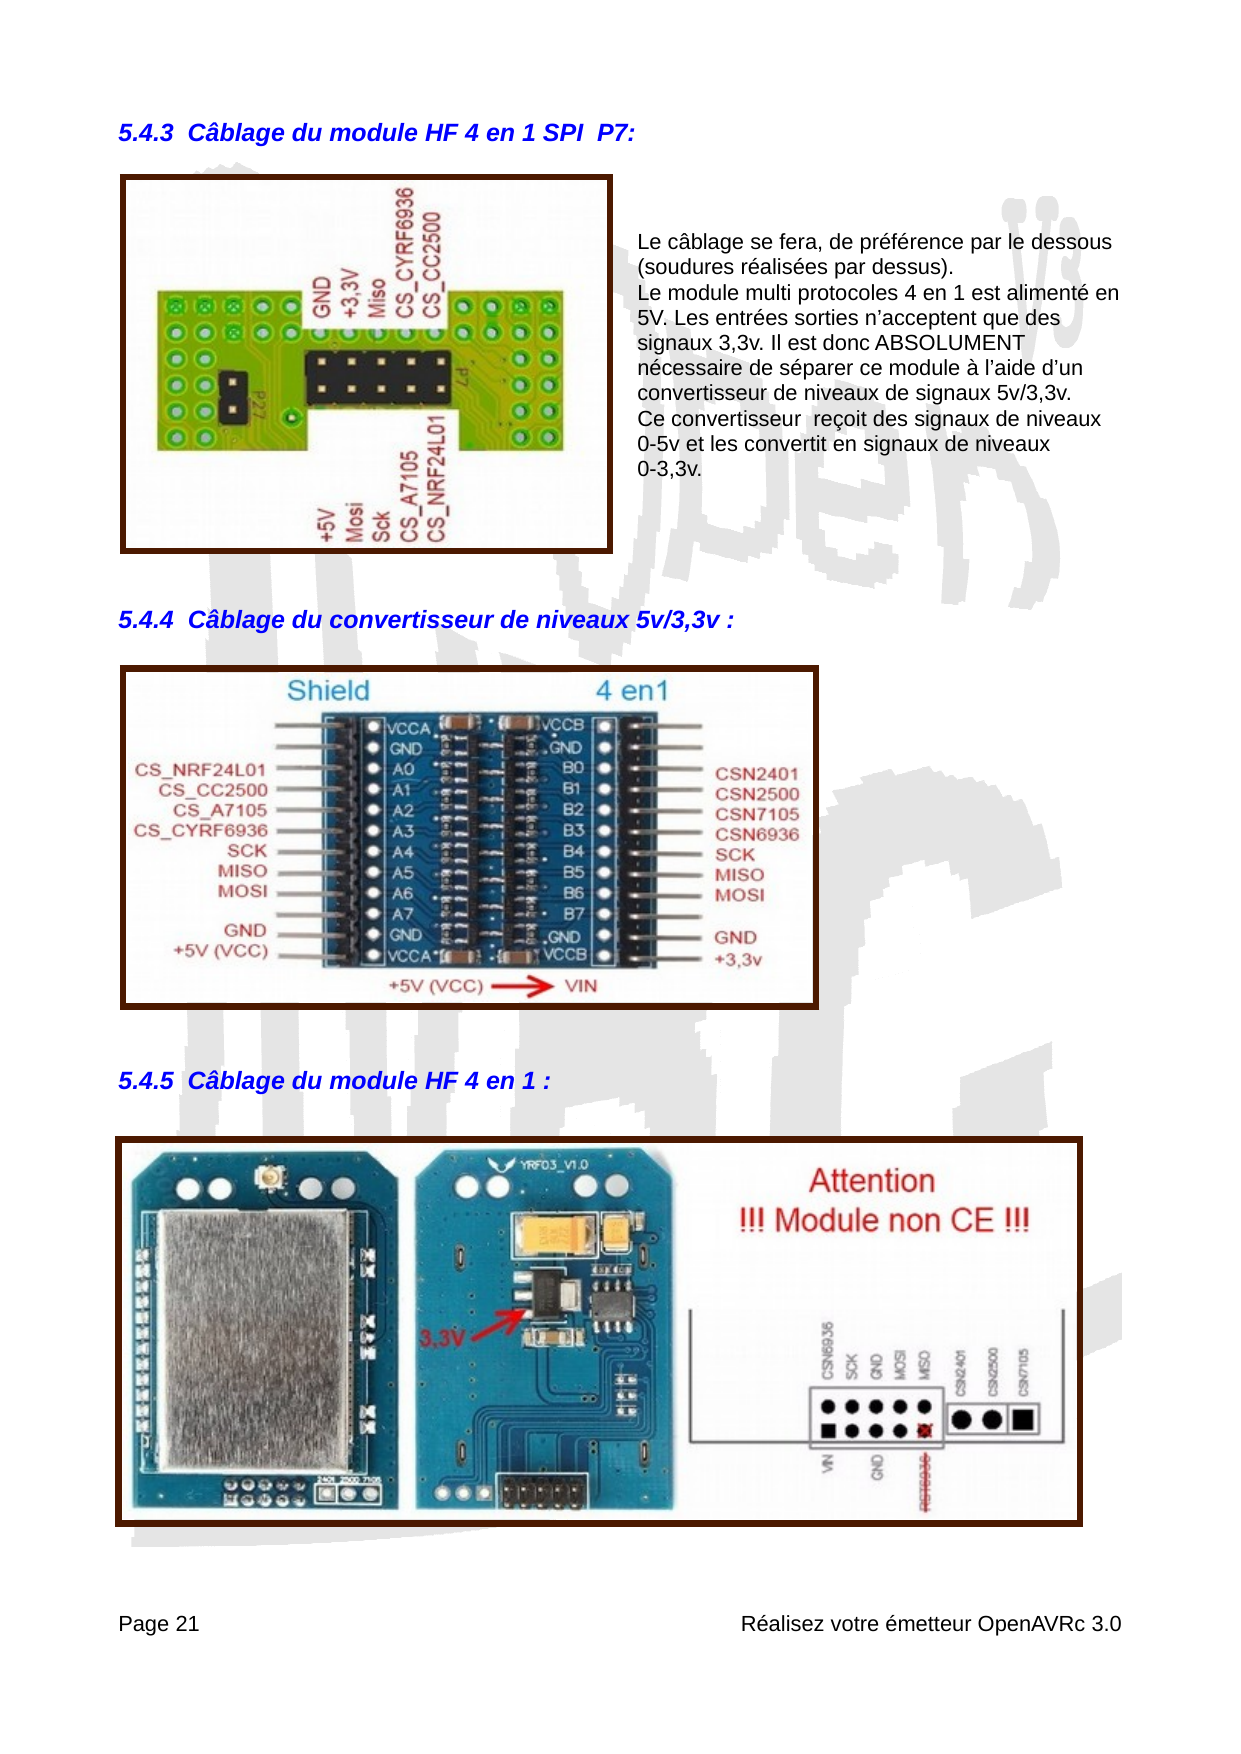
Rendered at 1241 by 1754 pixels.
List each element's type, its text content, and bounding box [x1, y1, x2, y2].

picture [126, 180, 607, 548]
text Ce convertisseur reçoit des signaux de niveaux 0-5v et les convertit en signaux de niveaux [613, 405, 1122, 456]
text 0-3,3v. [613, 456, 1122, 481]
picture [124, 1144, 1075, 1519]
subtitle 5.4.5 Câblage du module HF 4 en 1 : [118, 1066, 1122, 1094]
text Le module multi protocoles 4 en 1 est alimenté en 5V. Les entrées sorties n’acceptent que des signaux 3,3v. Il est donc ABSOLUMENT nécessaire de séparer ce module à l’aide d’un convertisseur de niveaux de signaux 5v/3,3v. [613, 279, 1122, 405]
subtitle 5.4.3 Câblage du module HF 4 en 1 SPI P7: [118, 118, 1122, 147]
picture [128, 674, 811, 1001]
subtitle 5.4.4 Câblage du convertisseur de niveaux 5v/3,3v : [118, 605, 1122, 634]
text Le câblage se fera, de préférence par le dessous (soudures réalisées par dessus). [613, 229, 1122, 279]
